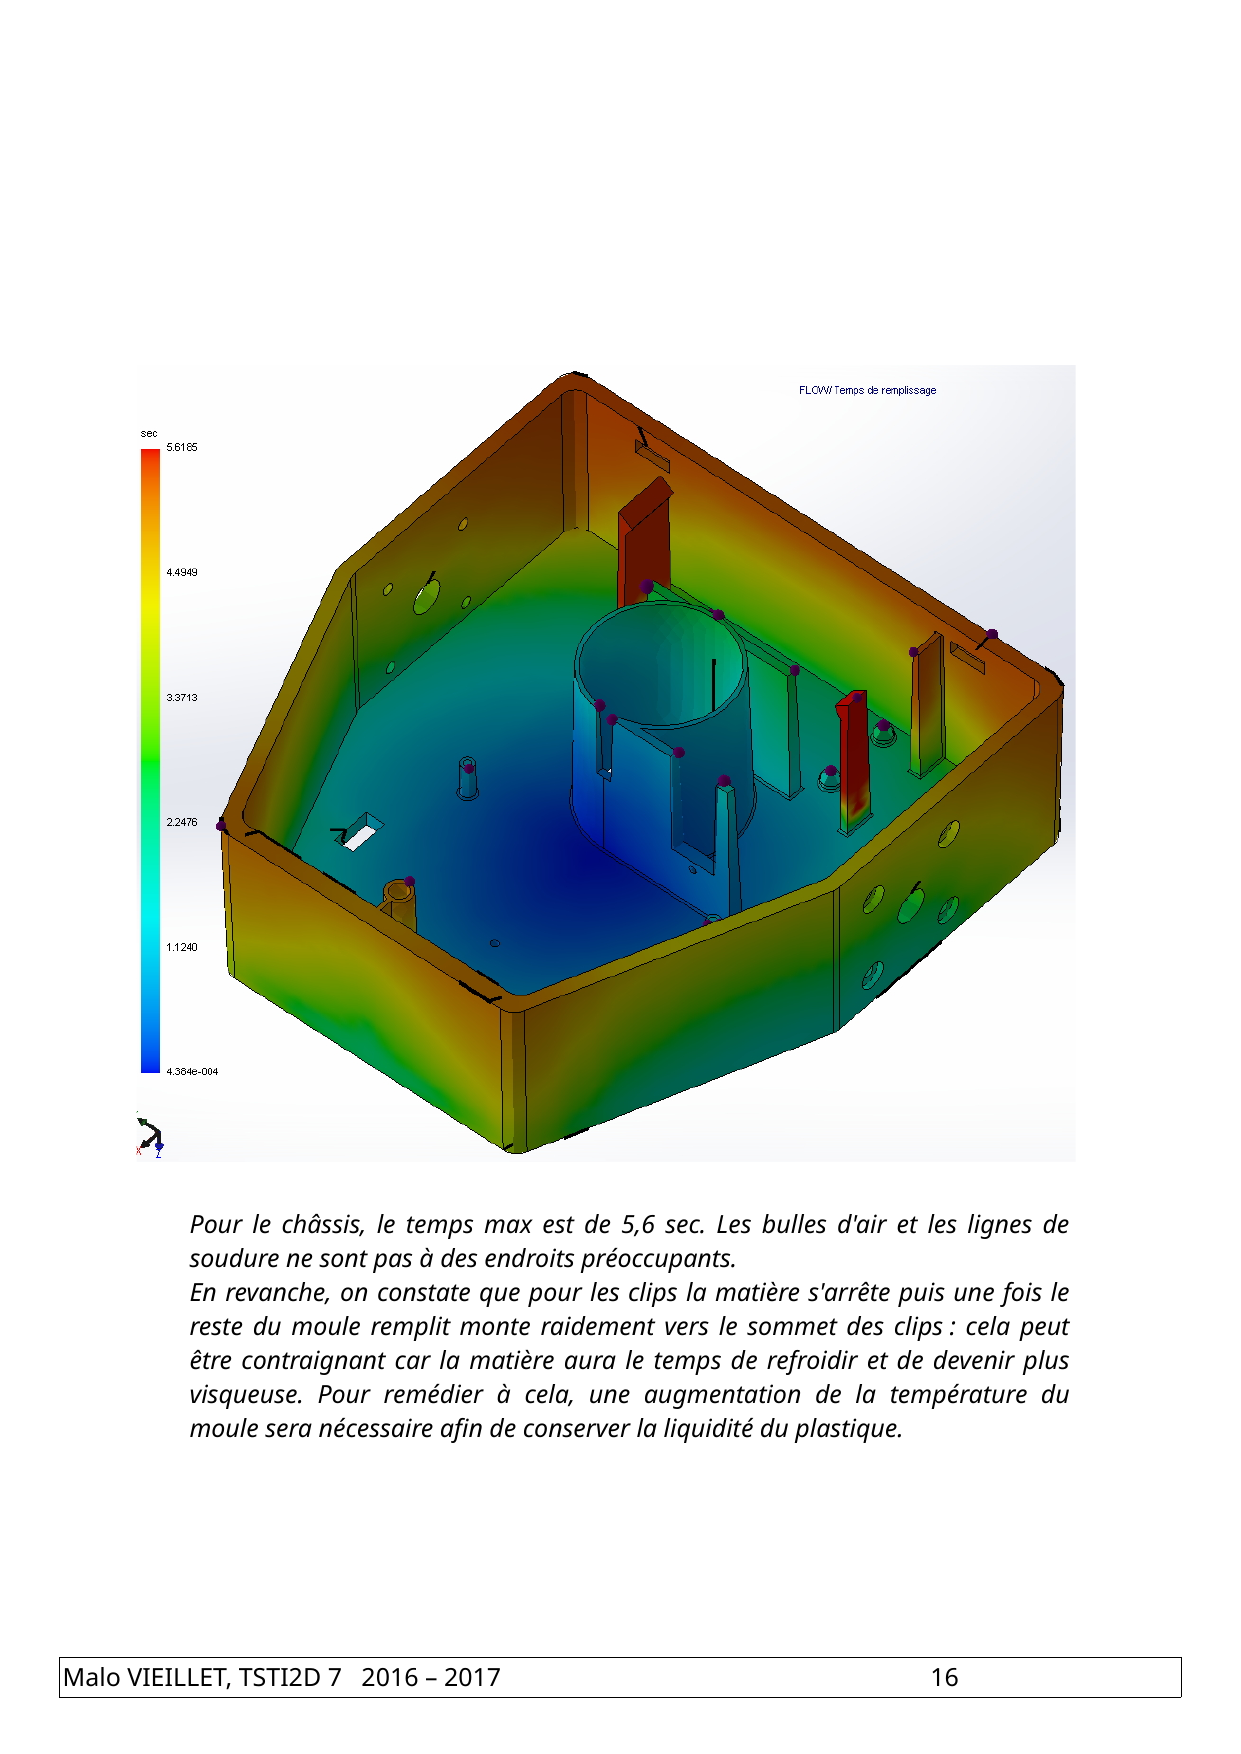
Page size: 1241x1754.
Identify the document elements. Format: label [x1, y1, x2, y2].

picture [136, 365, 1076, 1162]
